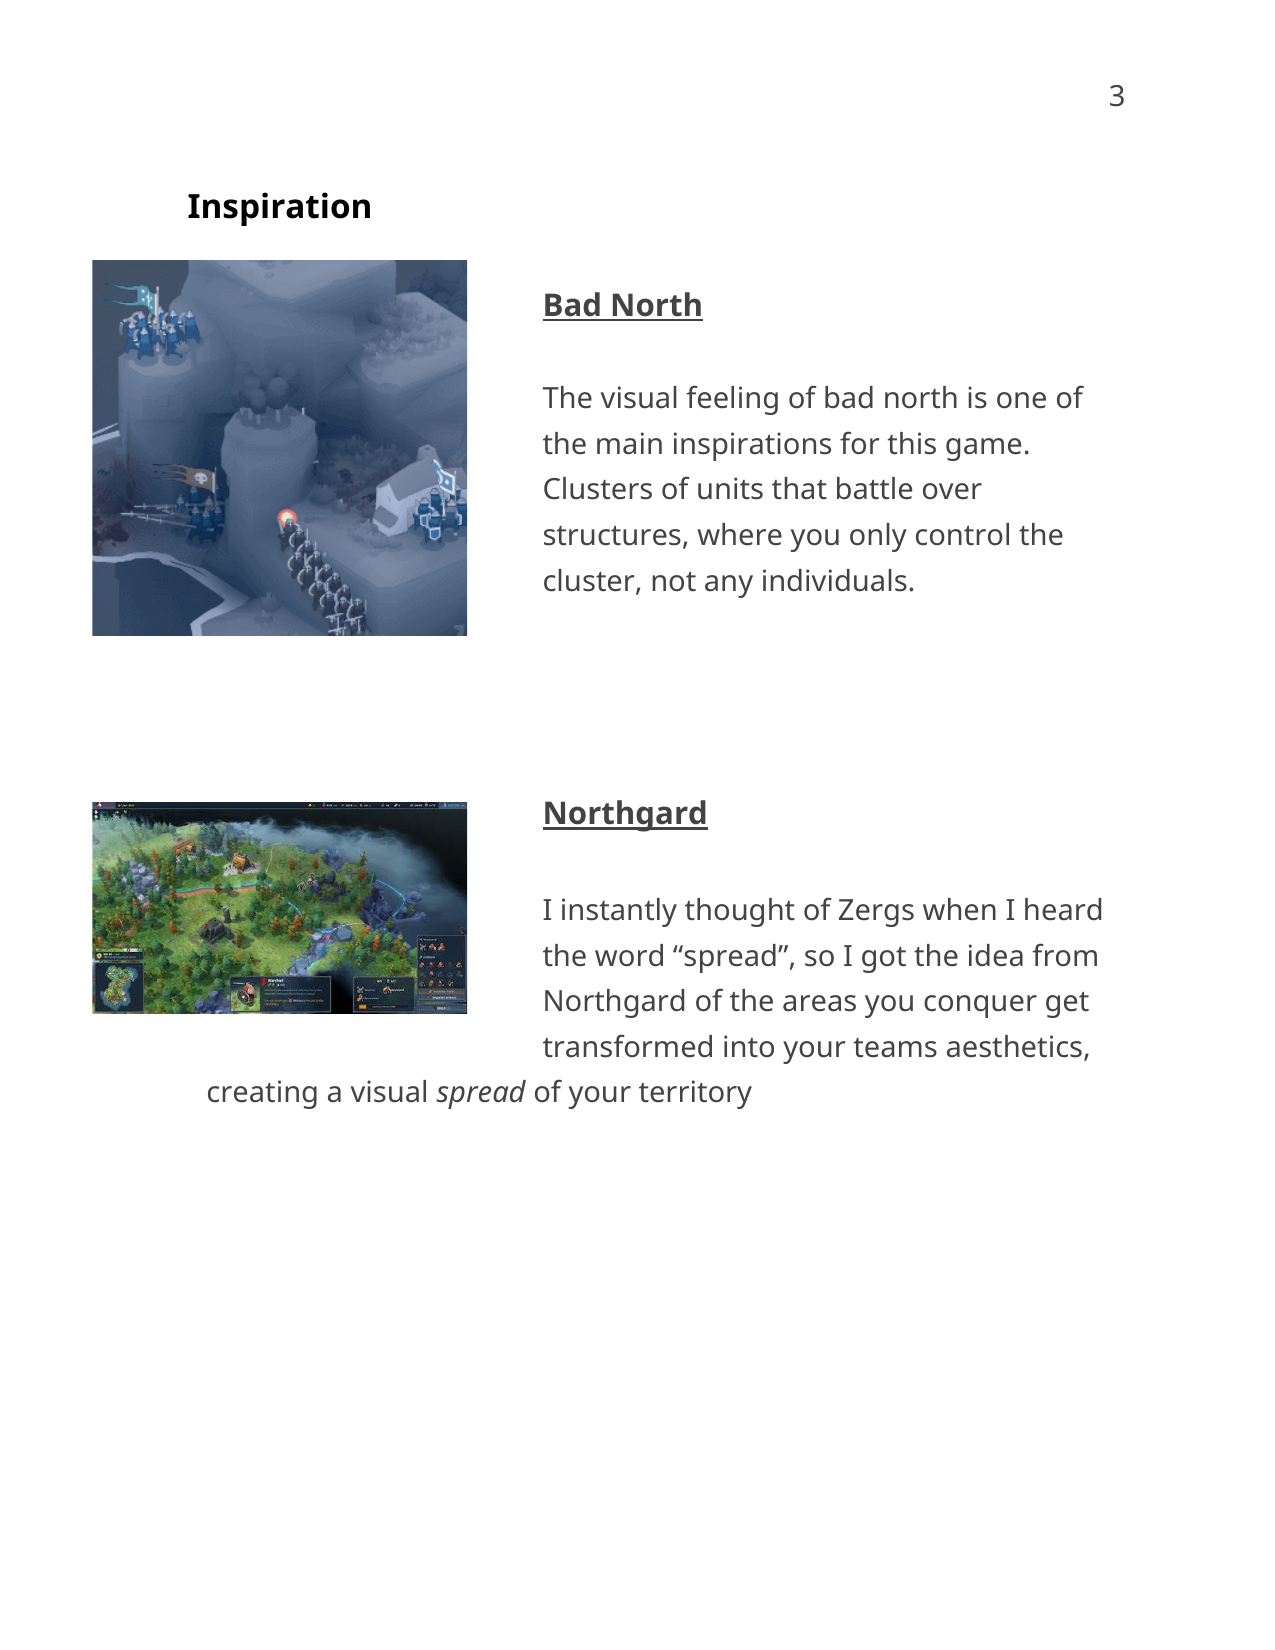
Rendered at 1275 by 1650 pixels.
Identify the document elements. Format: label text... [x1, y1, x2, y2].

text Northgard [206, 791, 1125, 834]
picture [92, 260, 468, 636]
text I instantly thought of Zergs when I heard the word “spread”, so I got the idea from Northgard of the areas you conquer get transformed into your teams aesthetics, creating a visual spread of your territory [206, 889, 1125, 1111]
subtitle Inspiration [187, 183, 1125, 229]
picture [92, 802, 468, 1014]
text Bad North [468, 283, 1125, 325]
text The visual feeling of bad north is one of the main inspirations for this game. Clusters of units that battle over structures, where you only control the cluster, not any individuals. [468, 377, 1125, 599]
